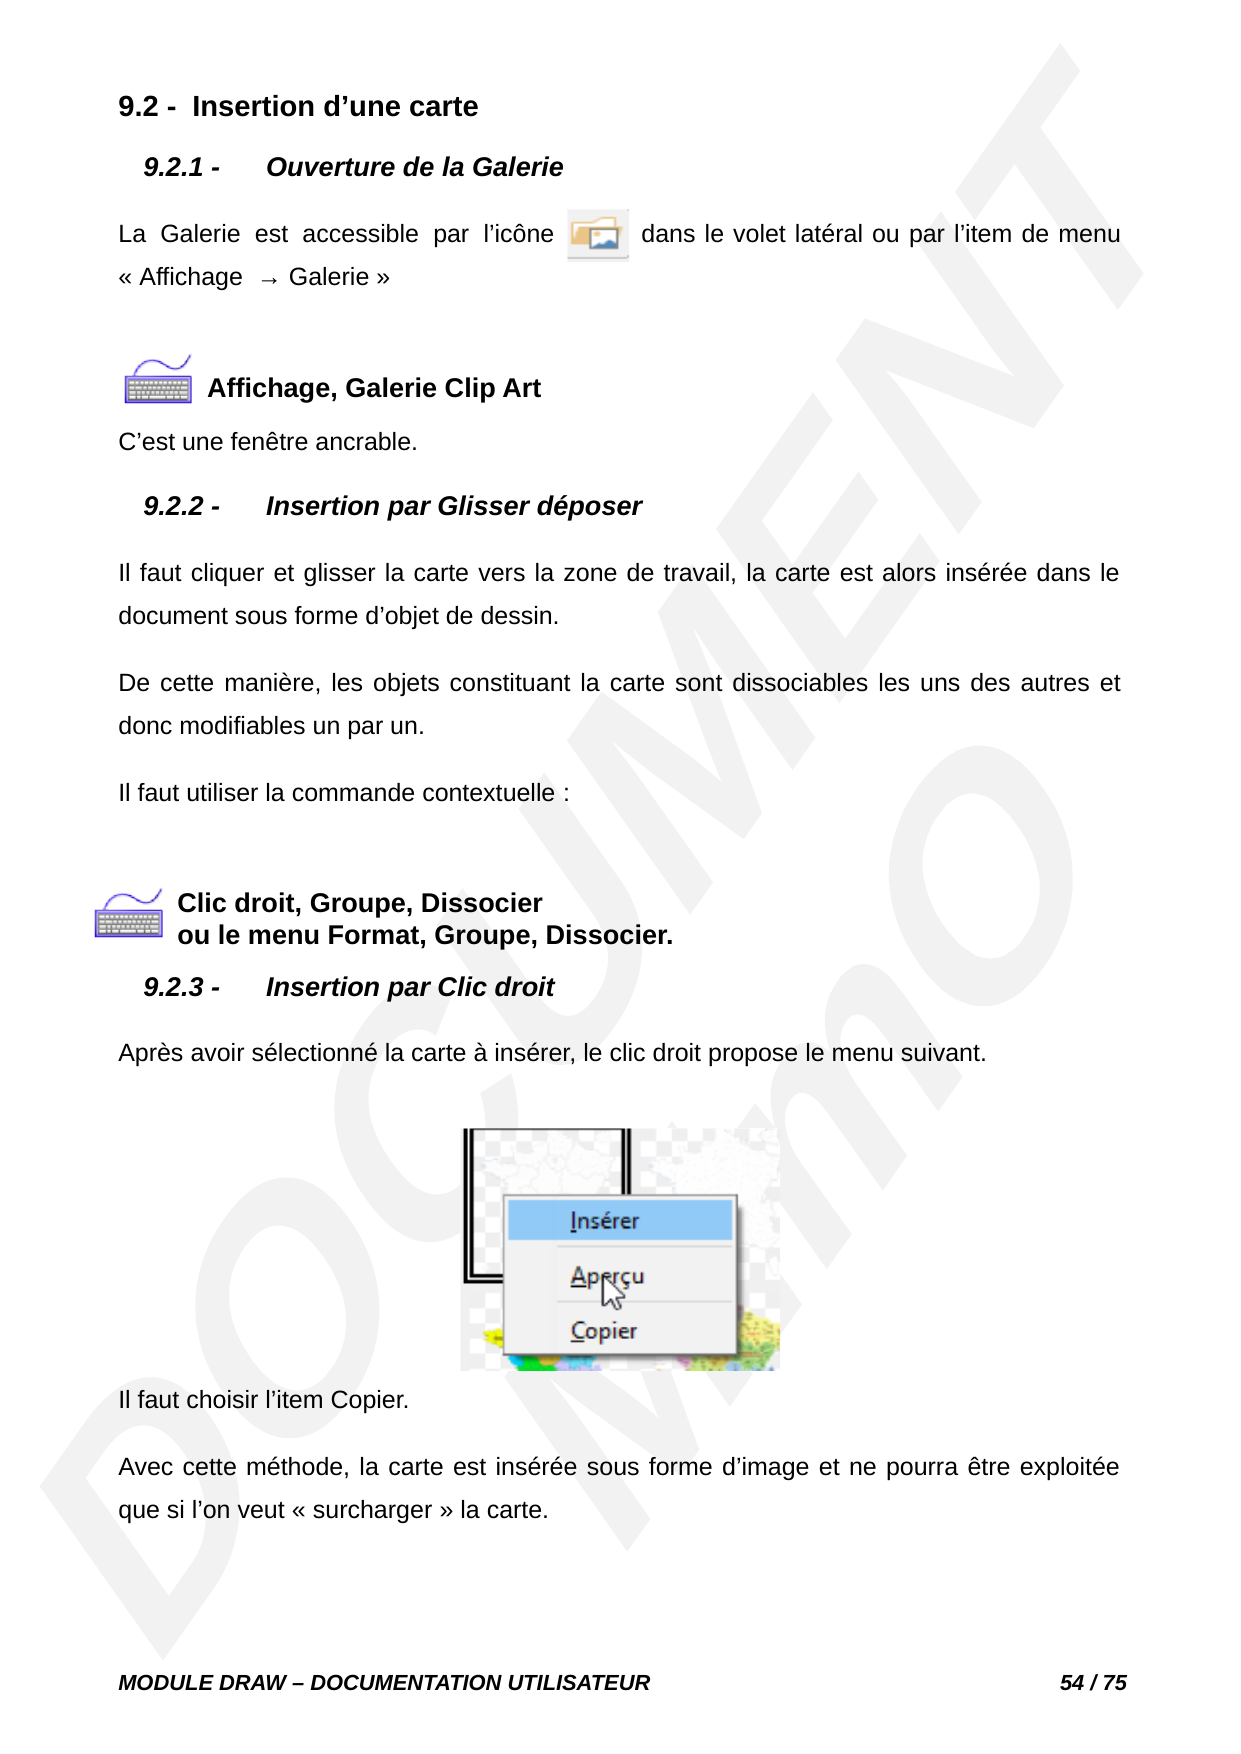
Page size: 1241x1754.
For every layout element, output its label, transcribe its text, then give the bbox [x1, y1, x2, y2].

picture [120, 342, 195, 418]
text C’est une fenêtre ancrable. [118, 426, 1122, 455]
text ou le menu Format, Groupe, Dissocier. [166, 919, 1122, 950]
picture [90, 876, 166, 952]
text De cette manière, les objets constituant la carte sont dissociables les uns des autres et donc modifiables un par un. [118, 668, 1122, 739]
subtitle Insertion d’une carte [118, 88, 1122, 122]
text Il faut utiliser la commande contextuelle : [118, 778, 1122, 806]
text Clic droit, Groupe, Dissocier [166, 887, 1122, 919]
text Il faut cliquer et glisser la carte vers la zone de travail, la carte est alors insérée dans le document sous forme d’objet de dessin. [118, 558, 1122, 630]
text Il faut choisir l’item Copier. [118, 1134, 1122, 1413]
picture [567, 209, 630, 262]
subtitle Ouverture de la Galerie [143, 151, 1122, 182]
text La Galerie est accessible par l’icône dans le volet latéral ou par l’item de menu « Affichage → Galerie » [118, 218, 1122, 290]
text Après avoir sélectionné la carte à insérer, le clic droit propose le menu suivant. [118, 1038, 1122, 1067]
subtitle Insertion par Glisser déposer [143, 490, 1122, 522]
text Affichage, Galerie Clip Art [195, 372, 1122, 403]
picture [460, 1128, 780, 1371]
subtitle Insertion par Clic droit [143, 971, 1122, 1002]
text Avec cette méthode, la carte est insérée sous forme d’image et ne pourra être exploitée que si l’on veut « surcharger » la carte. [118, 1451, 1122, 1523]
